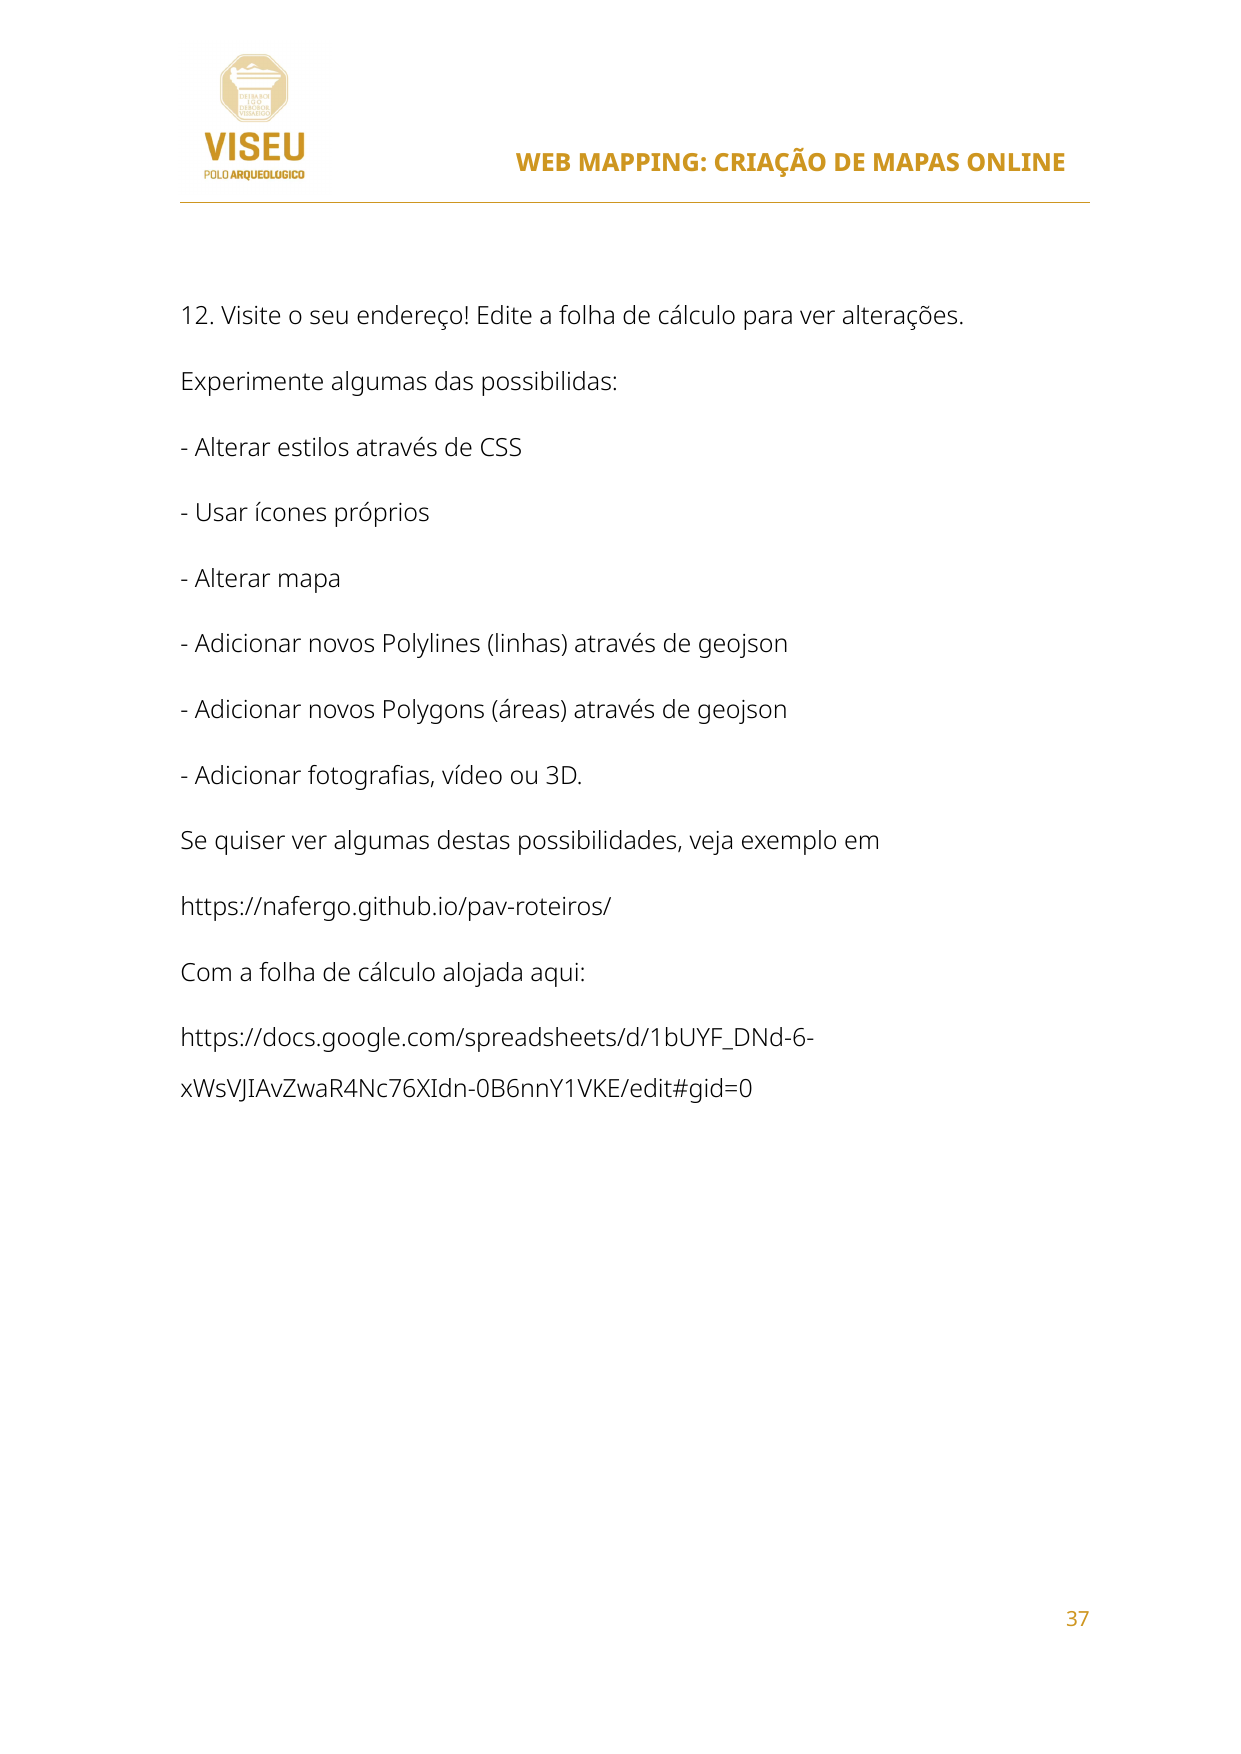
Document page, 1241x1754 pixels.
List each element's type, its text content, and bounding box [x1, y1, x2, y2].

text - Alterar estilos através de CSS [180, 429, 1090, 463]
text Experimente algumas das possibilidas: [180, 364, 1090, 398]
text - Alterar mapa [180, 561, 1090, 594]
text https://docs.google.com/spreadsheets/d/1bUYF_DNd-6-xWsVJIAvZwaR4Nc76XIdn-0B6nnY1VKE/edit#gid=0 [180, 1020, 1090, 1105]
text Com a folha de cálculo alojada aqui: [180, 954, 1090, 988]
text 12. Visite o seu endereço! Edite a folha de cálculo para ver alterações. [180, 298, 1090, 332]
text - Usar ícones próprios [180, 495, 1090, 529]
text https://nafergo.github.io/pav-roteiros/ [180, 889, 1090, 923]
text - Adicionar novos Polylines (linhas) através de geojson [180, 626, 1090, 660]
text Se quiser ver algumas destas possibilidades, veja exemplo em [180, 823, 1090, 857]
text - Adicionar fotografias, vídeo ou 3D. [180, 757, 1090, 791]
text - Adicionar novos Polygons (áreas) através de geojson [180, 692, 1090, 726]
